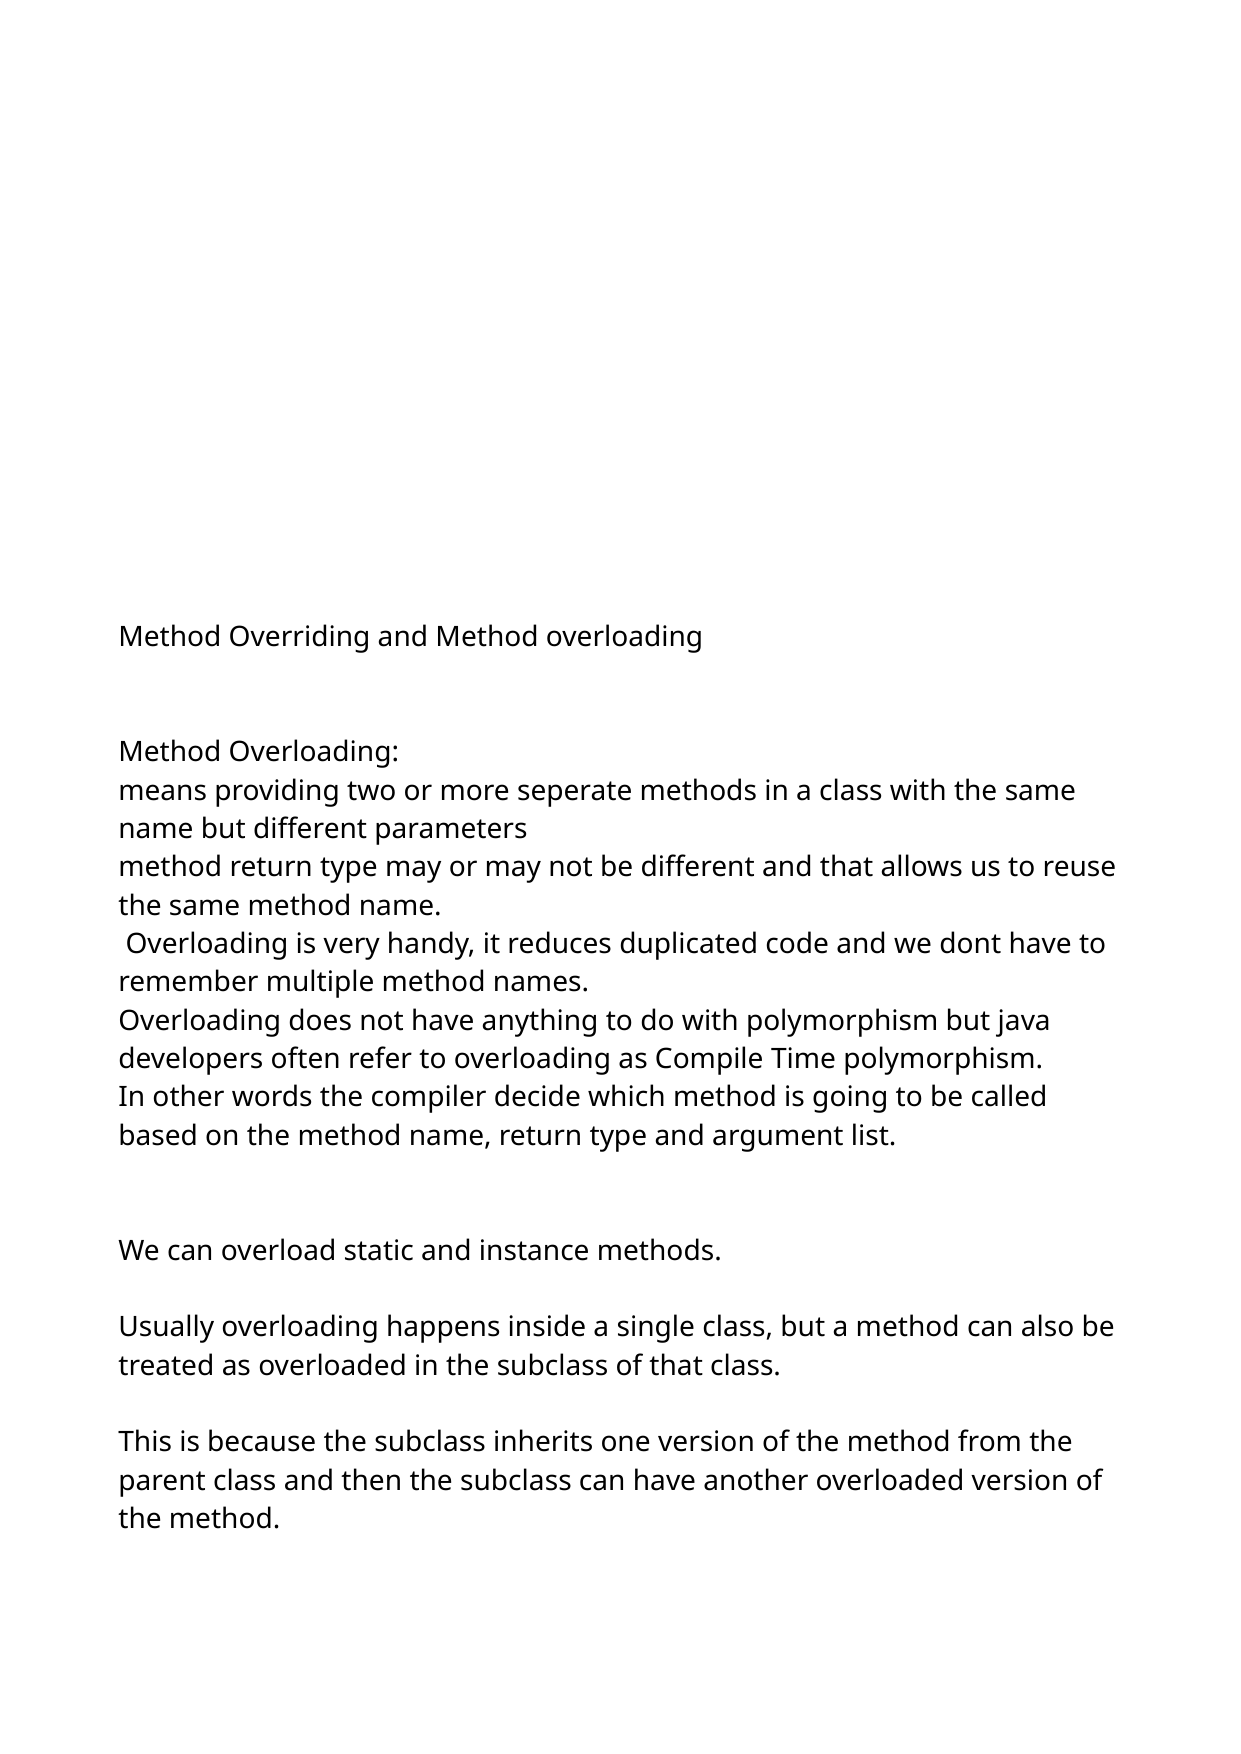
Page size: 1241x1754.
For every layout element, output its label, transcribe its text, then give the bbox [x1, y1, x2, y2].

text method return type may or may not be different and that allows us to reuse the same method name. [118, 846, 1122, 923]
text Overloading does not have anything to do with polymorphism but java developers often refer to overloading as Compile Time polymorphism. [118, 1000, 1122, 1076]
text means providing two or more seperate methods in a class with the same name but different parameters [118, 770, 1122, 846]
text In other words the compiler decide which method is going to be called based on the method name, return type and argument list. [118, 1076, 1122, 1153]
text Method Overriding and Method overloading [118, 616, 1122, 655]
text Overloading is very handy, it reduces duplicated code and we dont have to remember multiple method names. [118, 923, 1122, 1000]
text We can overload static and instance methods. [118, 1230, 1122, 1268]
text Usually overloading happens inside a single class, but a method can also be treated as overloaded in the subclass of that class. [118, 1306, 1122, 1383]
text This is because the subclass inherits one version of the method from the parent class and then the subclass can have another overloaded version of the method. [118, 1421, 1122, 1536]
text Method Overloading: [118, 731, 1122, 770]
